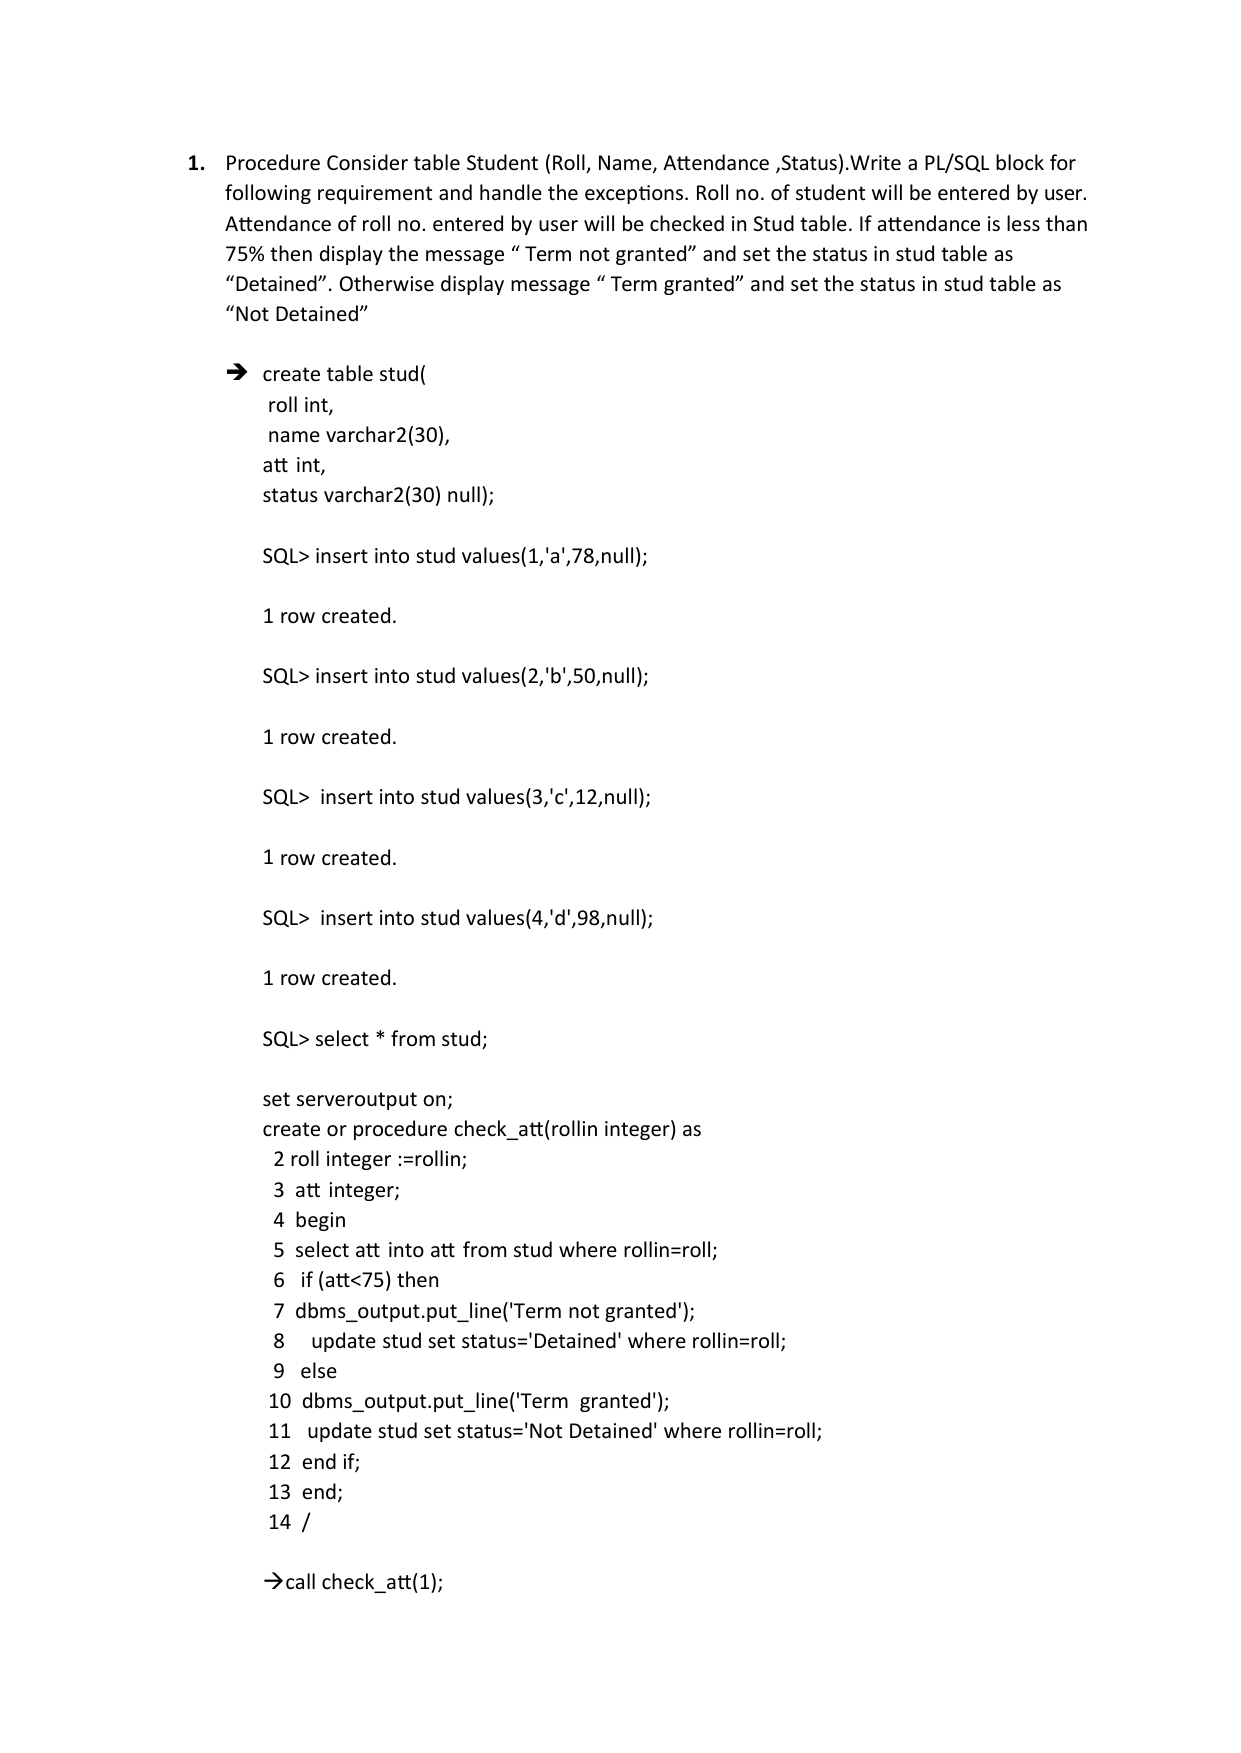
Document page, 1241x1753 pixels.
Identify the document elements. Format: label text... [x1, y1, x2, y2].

text 4 [273, 1205, 295, 1233]
text Aꢀendance of roll no. entered by user will be checked in Stud table. If aꢀendance is less than [225, 208, 1113, 237]
text 2 [273, 1144, 290, 1172]
text following requirement and handle the excepꢁons. Roll no. of student will be entered by user. [225, 178, 1113, 206]
text aꢀ int, [262, 450, 519, 478]
text 7 [225, 238, 237, 267]
text aꢀ integer; [295, 1175, 811, 1203]
text SQL> insert into stud values(3,'c',12,null); [262, 782, 678, 810]
text “ [225, 299, 234, 327]
text . Procedure Consider table Student (Roll, Name, Aꢀendance ,Status).Write a PL/SQL block for [199, 148, 1113, 176]
text create table stud( [262, 359, 451, 387]
text 1 [268, 1386, 279, 1414]
text 1 [268, 1447, 279, 1475]
text 1 [262, 963, 299, 991]
text dbms_output.put_line('Term not granted'); [295, 1296, 811, 1324]
text 1 [268, 1416, 279, 1444]
text name varchar2(30), [268, 420, 519, 448]
text roll integer :=rollin; [290, 1144, 811, 1172]
text 9 [273, 1356, 300, 1384]
text SQL> insert into stud values(2,'b',50,null); [262, 661, 678, 689]
text Not Detained” [234, 299, 1079, 327]
text 1 update stud set status='Not Detained' where rollin=roll; [279, 1416, 847, 1444]
text SQL> select * from stud; [262, 1023, 513, 1052]
text row created. [279, 842, 678, 871]
text else [300, 1356, 811, 1384]
text 3 end; [279, 1477, 847, 1505]
text 6 [273, 1265, 300, 1293]
text 5 [273, 1235, 295, 1263]
text if (aꢀ<75) then [300, 1265, 811, 1293]
text ➔ [225, 360, 262, 386]
text SQL> insert into stud values(1,'a',78,null); [262, 541, 672, 569]
text row created. [299, 722, 678, 750]
text update stud set status='Detained' where rollin=roll; [311, 1326, 811, 1354]
text select aꢀ into aꢀ from stud where rollin=roll; [295, 1235, 811, 1263]
text 1 [262, 842, 299, 870]
text 1 [262, 722, 299, 750]
text 1 [268, 1507, 279, 1535]
text 0 dbms_output.put_line('Term granted'); [279, 1386, 847, 1414]
text 7 [273, 1296, 295, 1324]
text Detained”. Otherwise display message “ Term granted” and set the status in stud table as [234, 269, 1079, 297]
text 1 [187, 148, 199, 176]
text 1 [268, 1477, 279, 1505]
text 4 / [279, 1507, 847, 1535]
text “ [225, 269, 234, 297]
text status varchar2(30) null); [262, 480, 519, 508]
text row created. [299, 963, 678, 991]
text 3 [273, 1175, 295, 1203]
text 5% then display the message “ Term not granted” and set the status in stud table as [237, 238, 1032, 267]
text begin [295, 1205, 811, 1233]
text row created. [279, 601, 678, 629]
text 1 [262, 601, 279, 629]
text roll int, [268, 389, 451, 418]
text create or procedure check_aꢀ(rollin integer) as [262, 1114, 726, 1142]
text set serveroutput on; [262, 1084, 726, 1112]
text 8 [273, 1326, 310, 1354]
text 2 end if; [279, 1447, 847, 1475]
text →call check_aꢀ(1); [262, 1567, 468, 1595]
text SQL> insert into stud values(4,'d',98,null); [262, 903, 678, 931]
